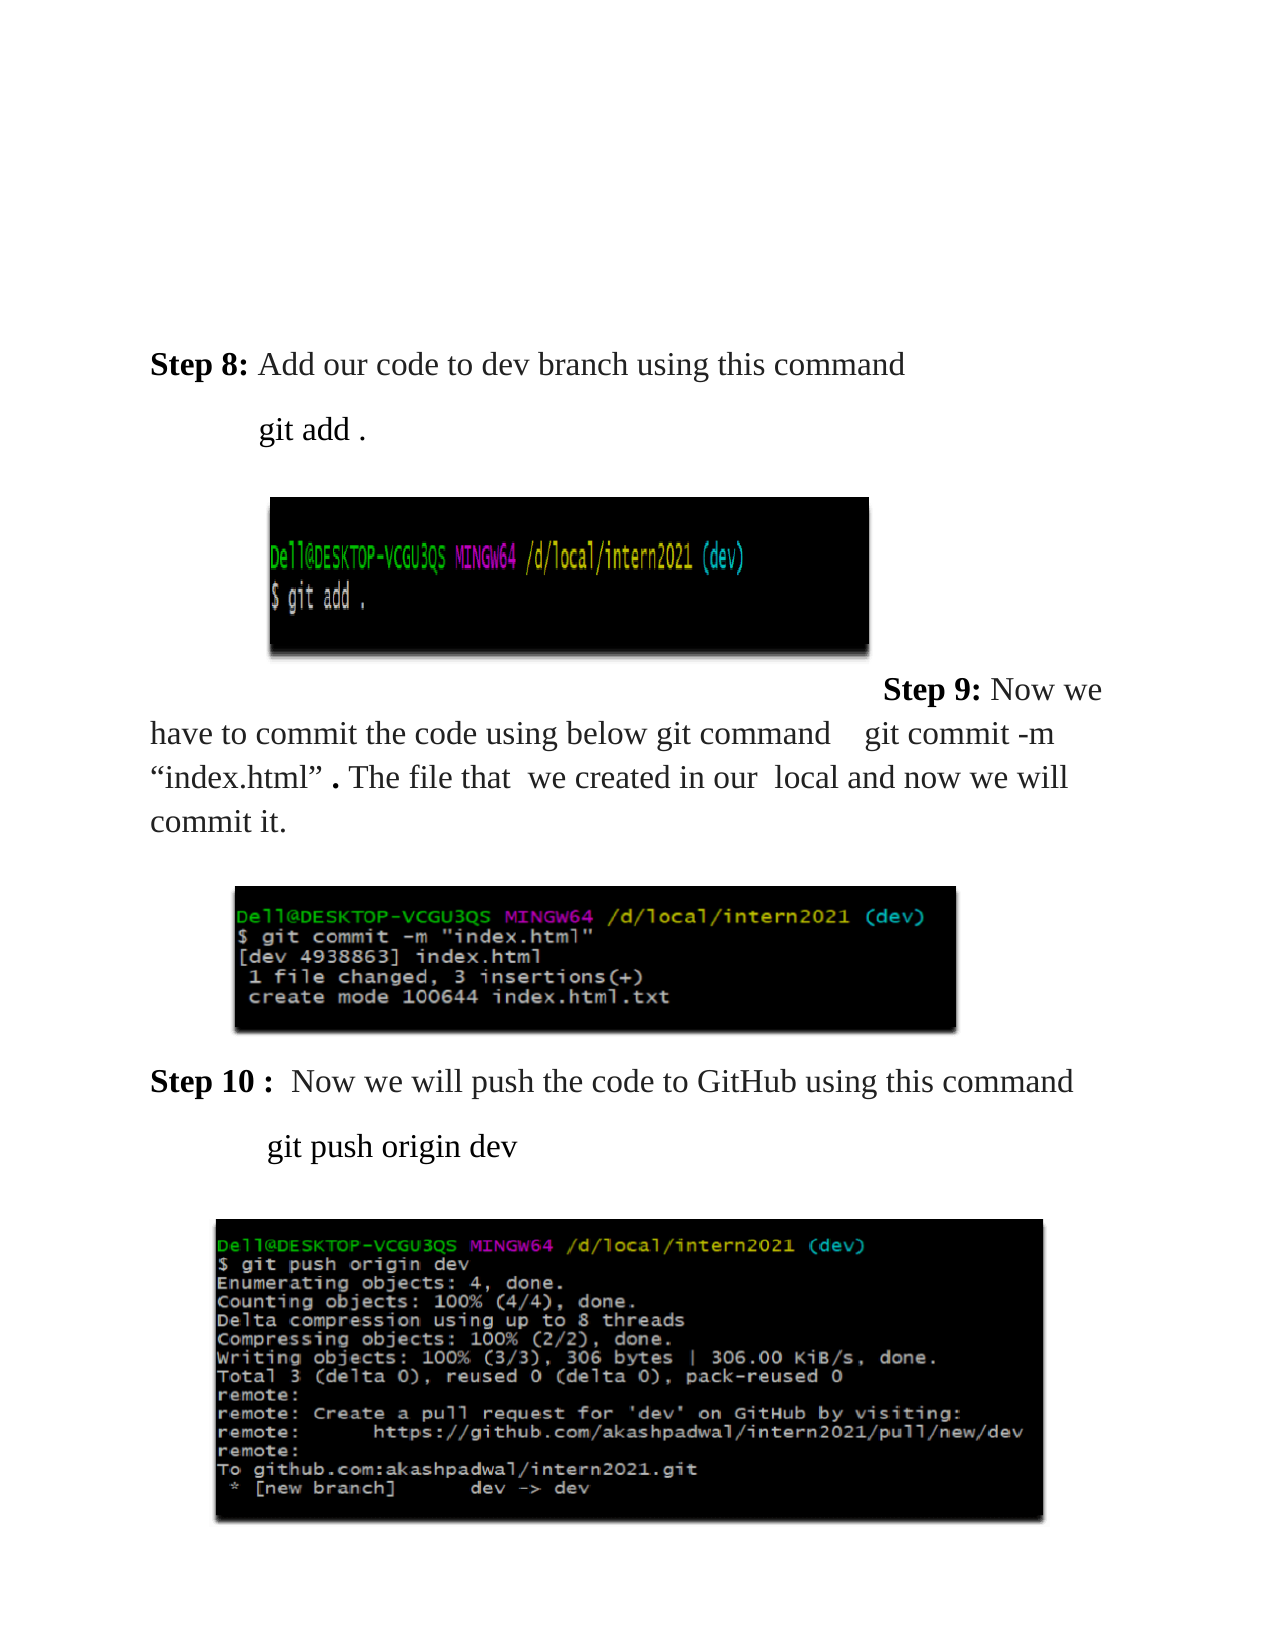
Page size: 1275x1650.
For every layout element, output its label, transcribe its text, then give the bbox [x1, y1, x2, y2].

text git push origin dev [150, 1126, 1125, 1164]
text Step 9: Now we have to commit the code using below git command git commit -m “index.html” . The file that we created in our local and now we will commit it. [150, 669, 1125, 840]
text Step 10 : Now we will push the code to GitHub using this command [150, 1061, 1125, 1099]
text git add . [150, 409, 1125, 448]
picture [186, 1197, 1069, 1543]
picture [220, 871, 966, 1053]
text Step 8: Add our code to dev branch using this command [150, 345, 1125, 383]
picture [259, 480, 883, 672]
